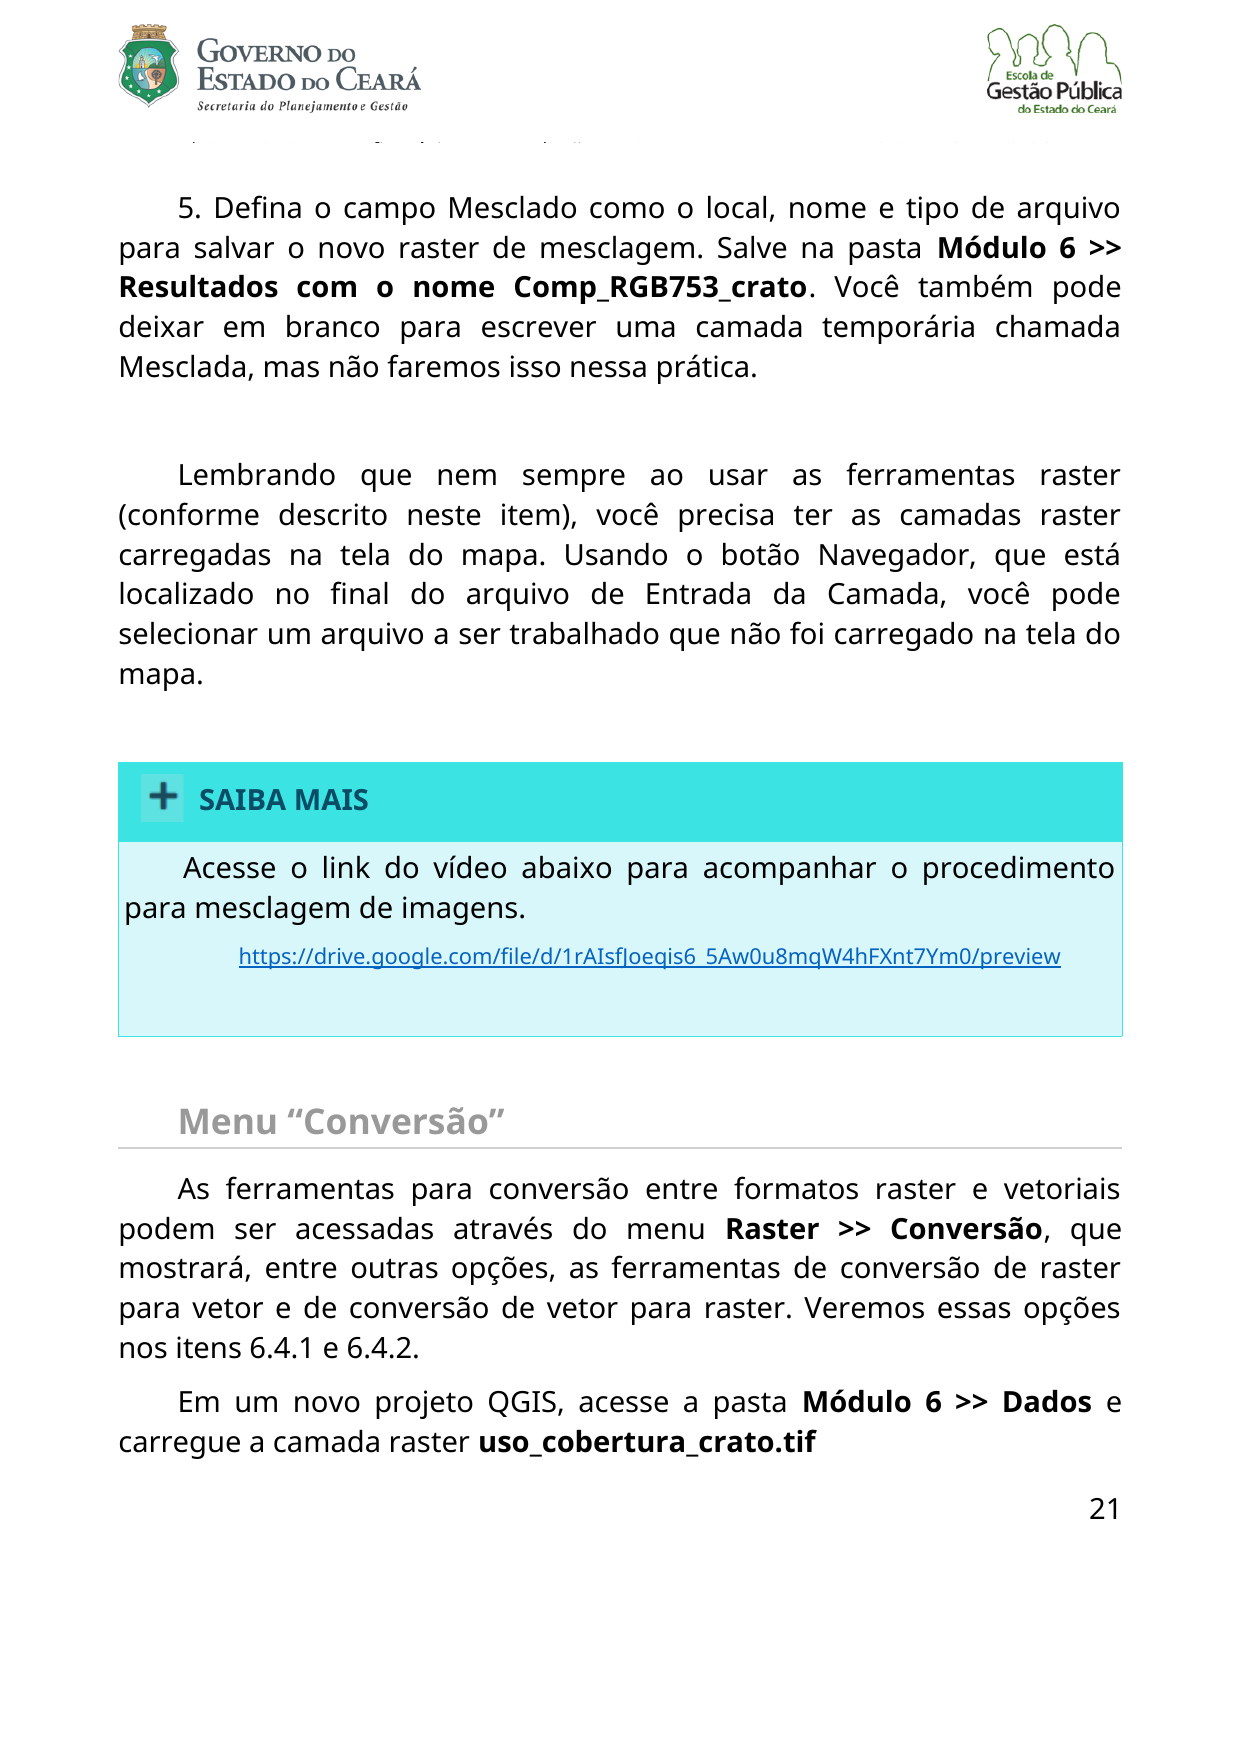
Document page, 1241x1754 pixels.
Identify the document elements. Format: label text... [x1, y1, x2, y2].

picture [118, 24, 1122, 113]
text As ferramentas para conversão entre formatos raster e vetoriais podem ser acessadas através do menu Raster >> Conversão, que mostrará, entre outras opções, as ferramentas de conversão de raster para vetor e de conversão de vetor para raster. Veremos essas opções nos itens 6.4.1 e 6.4.2. [118, 1168, 1122, 1367]
table_cell Acesse o link do vídeo abaixo para acompanhar o procedimento para mesclagem de imagens. https://drive.google.com/file/d/1rAIsfJoeqis6_5Aw0u8mqW4hFXnt7Ym0/preview [119, 842, 1122, 1036]
text Lembrando que nem sempre ao usar as ferramentas raster (conforme descrito neste item), você precisa ter as camadas raster carregadas na tela do mapa. Usando o botão Navegador, que está localizado no final do arquivo de Entrada da Camada, você pode selecionar um arquivo a ser trabalhado que não foi carregado na tela do mapa. [118, 454, 1122, 693]
table_header SAIBA MAIS [119, 763, 1122, 841]
text Em um novo projeto QGIS, acesse a pasta Módulo 6 >> Dados e carregue a camada raster uso_cobertura_crato.tif [118, 1381, 1122, 1461]
subtitle Menu “Conversão” [118, 1096, 1122, 1147]
text 5. Defina o campo Mesclado como o local, nome e tipo de arquivo para salvar o novo raster de mesclagem. Salve na pasta Módulo 6 >> Resultados com o nome Comp_RGB753_crato. Você também pode deixar em branco para escrever uma camada temporária chamada Mesclada, mas não faremos isso nessa prática. [118, 187, 1122, 386]
picture [141, 774, 184, 822]
